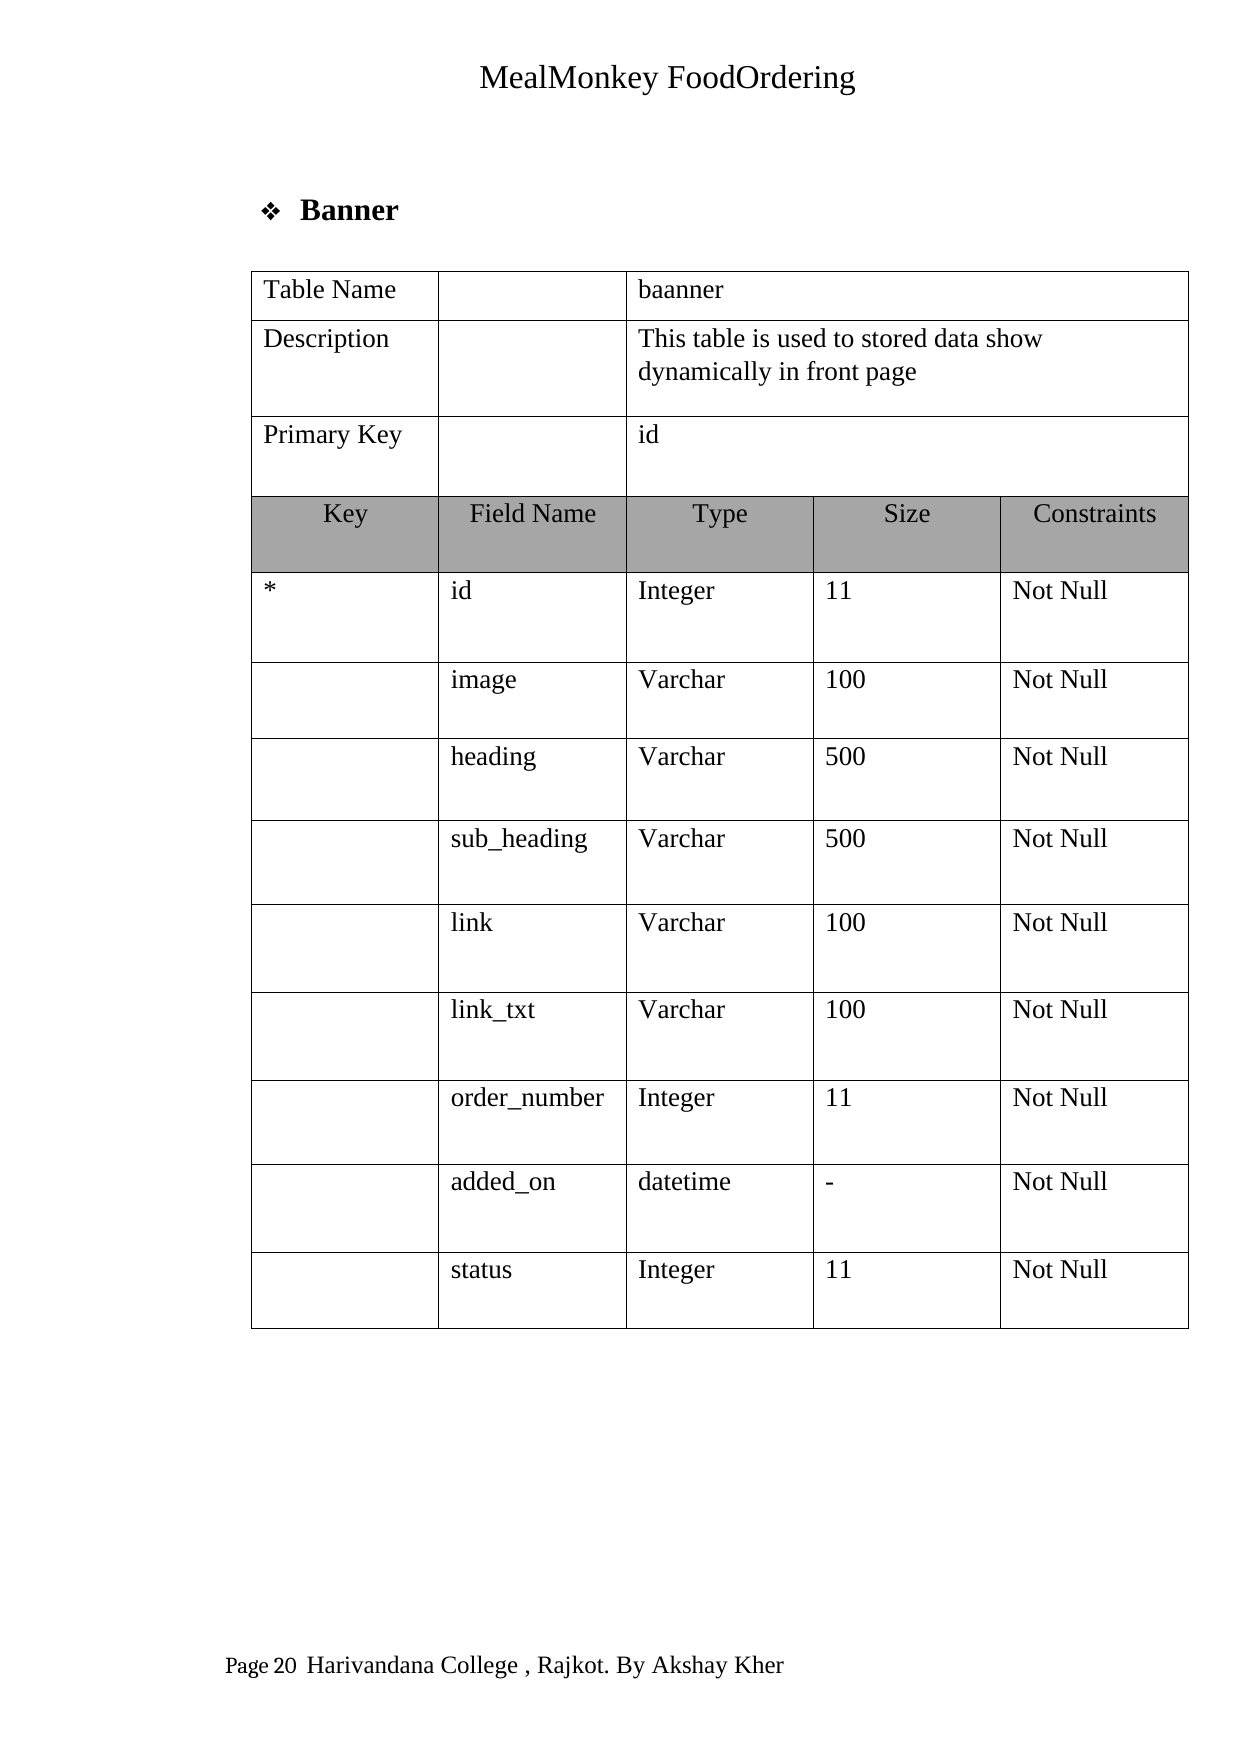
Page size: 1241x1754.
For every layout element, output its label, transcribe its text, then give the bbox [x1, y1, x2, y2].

table_cell Not Null [1001, 821, 1188, 904]
table_cell [252, 663, 438, 738]
table_cell 11 [814, 1253, 1000, 1328]
table_cell image [439, 663, 626, 738]
table_cell id [439, 573, 626, 662]
table_cell 11 [814, 573, 1000, 662]
table_cell Key [252, 497, 438, 572]
table_cell Not Null [1001, 1253, 1188, 1328]
table_cell Not Null [1001, 739, 1188, 820]
table_cell Integer [627, 1253, 813, 1328]
table_header [439, 272, 626, 320]
table_cell Not Null [1001, 663, 1188, 738]
table_cell Description [252, 321, 438, 416]
table_cell Size [814, 497, 1000, 572]
table_cell Primary Key [252, 417, 438, 496]
table_cell link [439, 905, 626, 992]
table_cell Varchar [627, 739, 813, 820]
table_cell [439, 417, 626, 496]
table_cell datetime [627, 1165, 813, 1252]
table_cell [252, 1165, 438, 1252]
table_cell [252, 739, 438, 820]
table_header Table Name [252, 272, 438, 320]
table_cell heading [439, 739, 626, 820]
table_cell 100 [814, 905, 1000, 992]
table_cell status [439, 1253, 626, 1328]
table_cell * [252, 573, 438, 662]
table_cell added_on [439, 1165, 626, 1252]
table_cell 100 [814, 663, 1000, 738]
table_cell Not Null [1001, 993, 1188, 1080]
table_cell id [627, 417, 1188, 496]
table_cell Not Null [1001, 905, 1188, 992]
table_cell Not Null [1001, 1165, 1188, 1252]
table_cell - [814, 1165, 1000, 1252]
table_cell 500 [814, 739, 1000, 820]
table_cell [439, 321, 626, 416]
table_cell Integer [627, 573, 813, 662]
table_cell Constraints [1001, 497, 1188, 572]
table_cell Varchar [627, 663, 813, 738]
table_cell Type [627, 497, 813, 572]
table_cell Varchar [627, 993, 813, 1080]
table_cell [252, 821, 438, 904]
list Banner [261, 191, 1185, 227]
table_cell Varchar [627, 821, 813, 904]
table_cell Not Null [1001, 573, 1188, 662]
table_cell 500 [814, 821, 1000, 904]
table_cell [252, 1253, 438, 1328]
table_cell link_txt [439, 993, 626, 1080]
table_cell order_number [439, 1081, 626, 1164]
table_header baanner [627, 272, 1188, 320]
table_cell [252, 905, 438, 992]
table_cell This table is used to stored data show dynamically in front page [627, 321, 1188, 416]
table_cell Not Null [1001, 1081, 1188, 1164]
table_cell Field Name [439, 497, 626, 572]
table_cell [252, 993, 438, 1080]
table_cell [252, 1081, 438, 1164]
table_cell 11 [814, 1081, 1000, 1164]
table_cell sub_heading [439, 821, 626, 904]
table_cell 100 [814, 993, 1000, 1080]
table_cell Integer [627, 1081, 813, 1164]
table_cell Varchar [627, 905, 813, 992]
